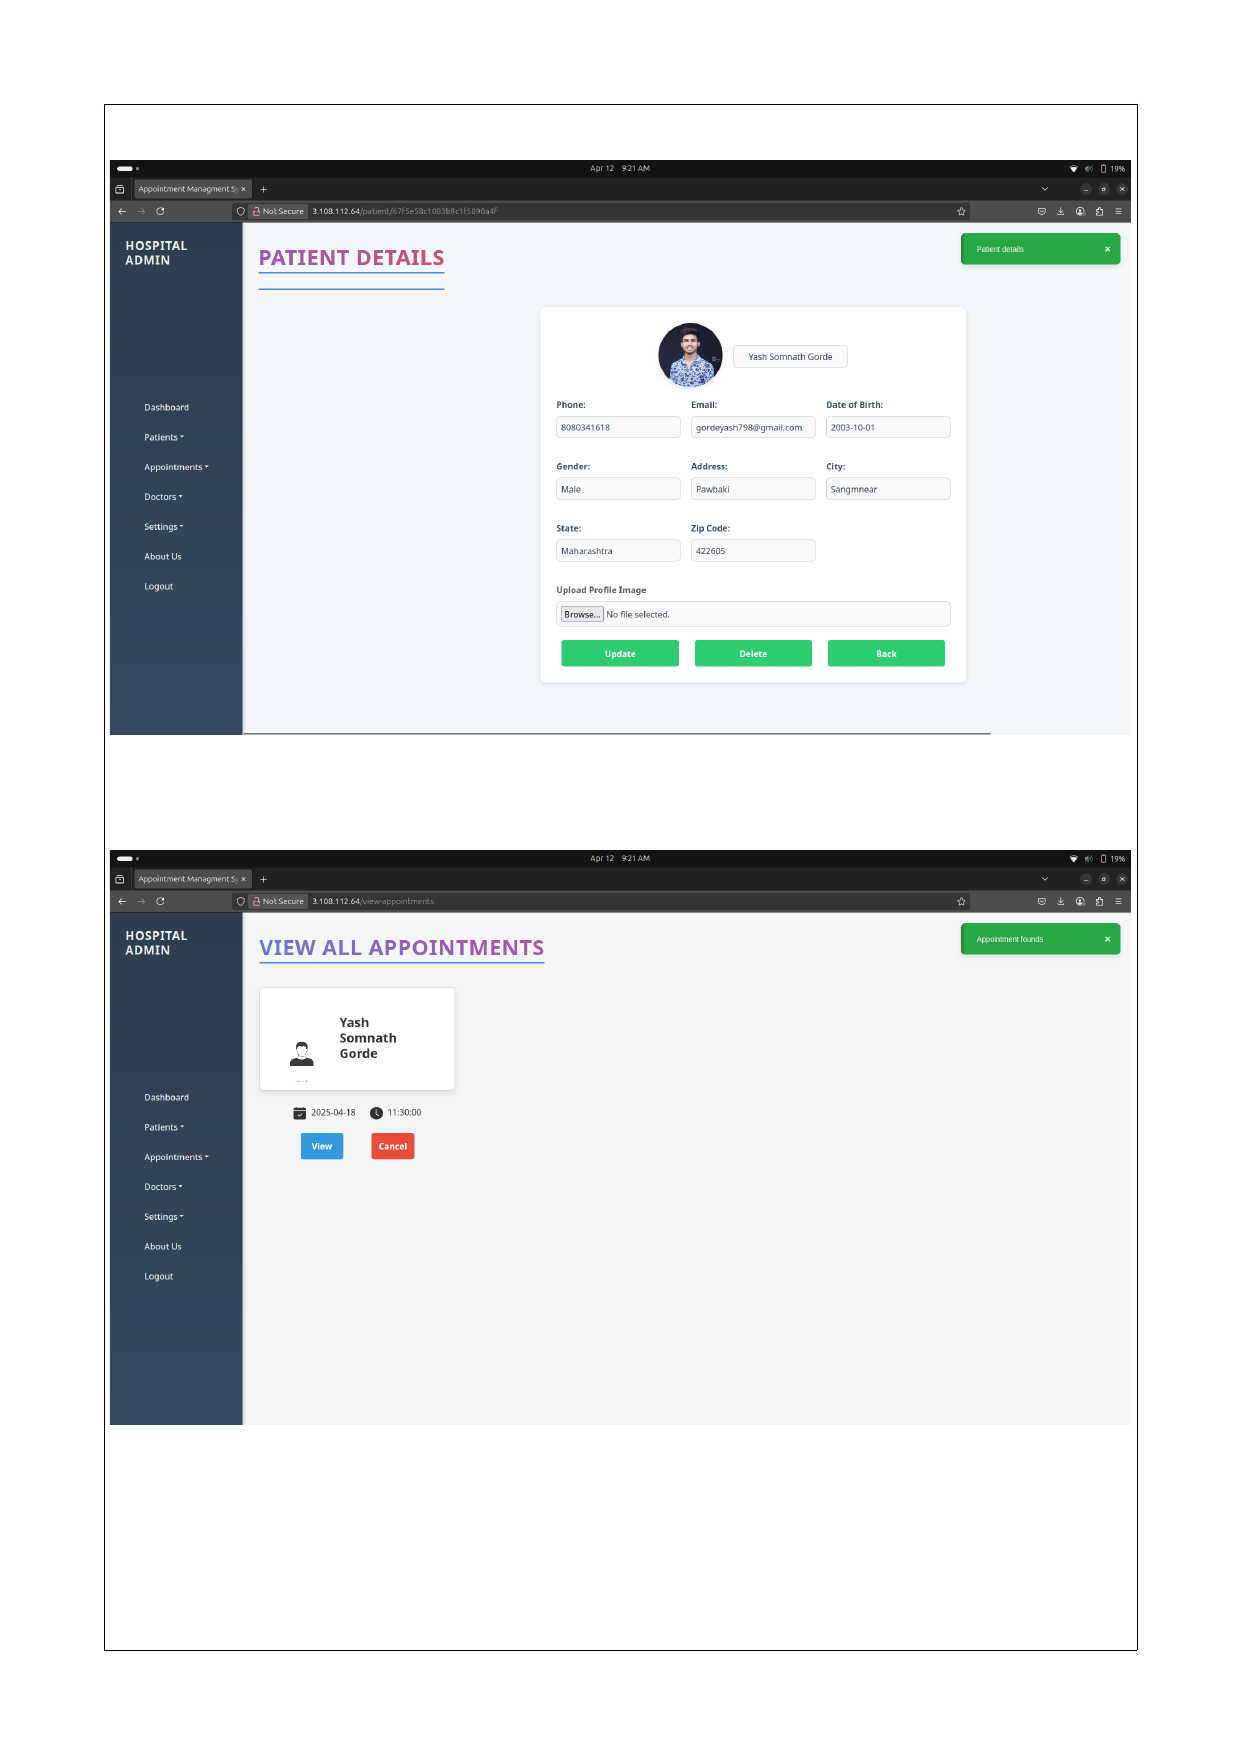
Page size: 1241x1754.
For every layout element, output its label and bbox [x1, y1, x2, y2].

picture [109, 160, 1131, 735]
picture [109, 850, 1131, 1425]
